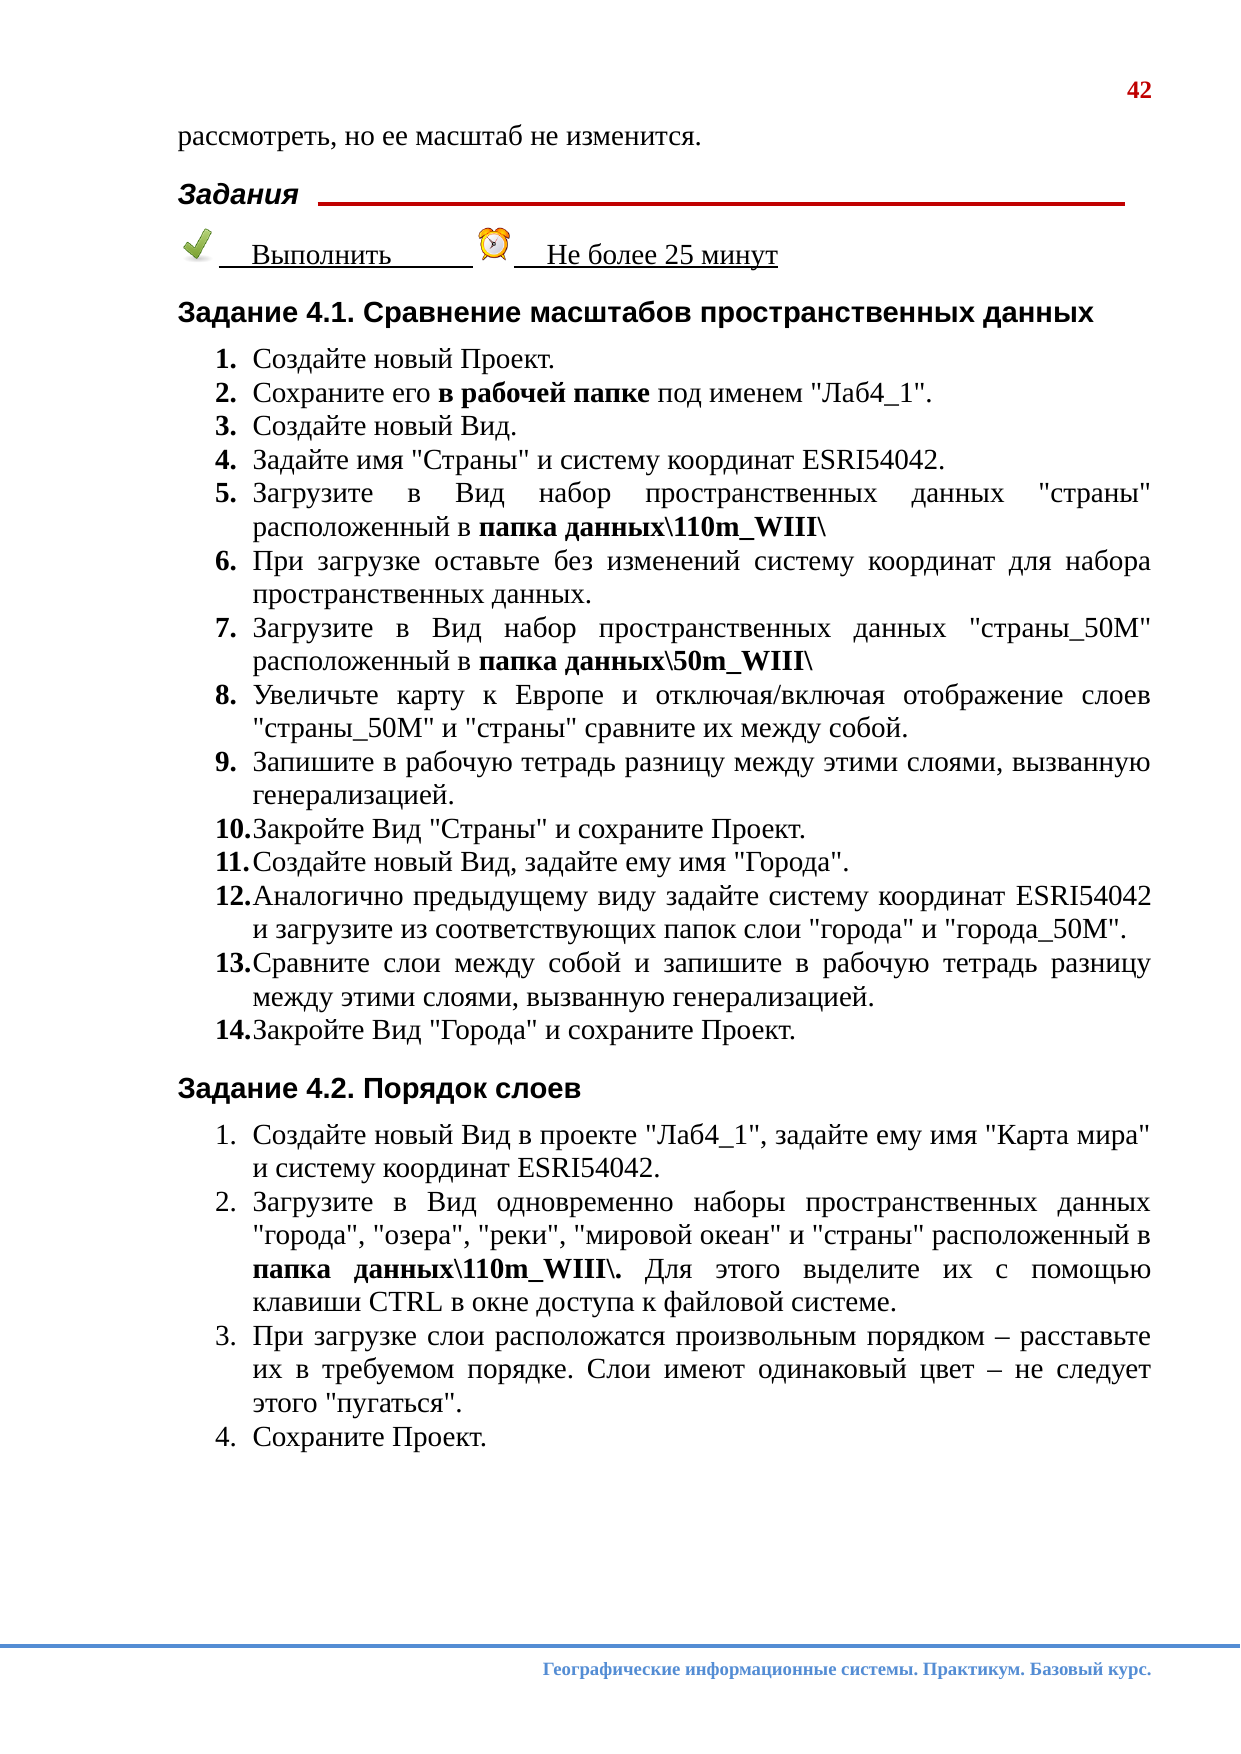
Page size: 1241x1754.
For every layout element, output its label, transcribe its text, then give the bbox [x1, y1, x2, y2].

list Аналогично предыдущему виду задайте систему координат ESRI54042 и загрузите из соответствующих папок слои "города" и "города_50М". [215, 878, 1152, 945]
list При загрузке оставьте без изменений систему координат для набора пространственных данных. [215, 543, 1152, 610]
list Создайте новый Вид в проекте "Лаб4_1", задайте ему имя "Карта мира" и систему координат ESRI54042. [215, 1117, 1152, 1184]
list Создайте новый Проект. [215, 341, 1152, 375]
text Выполнить Не более 25 минут [177, 223, 1152, 270]
list Сохраните Проект. [215, 1419, 1152, 1452]
list Загрузите в Вид одновременно наборы пространственных данных "города", "озера", "реки", "мировой океан" и "страны" расположенный в папка данных\110m_WIII\. Для этого выделите их с помощью клавиши CTRL в окне доступа к файловой системе. [215, 1184, 1152, 1318]
text рассмотреть, но ее масштаб не изменится. [177, 118, 1152, 152]
list Загрузите в Вид набор пространственных данных "страны" расположенный в папка данных\110m_WIII\ [215, 476, 1152, 543]
list Закройте Вид "Страны" и сохраните Проект. [215, 811, 1152, 844]
list Загрузите в Вид набор пространственных данных "страны_50М" расположенный в папка данных\50m_WIII\ [215, 610, 1152, 677]
subtitle Задание 4.2. Порядок слоев [177, 1071, 1152, 1104]
list Сравните слои между собой и запишите в рабочую тетрадь разницу между этими слоями, вызванную генерализацией. [215, 945, 1152, 1012]
subtitle Задания [177, 177, 1152, 210]
list Увеличьте карту к Европе и отключая/включая отображение слоев "страны_50М" и "страны" сравните их между собой. [215, 677, 1152, 744]
list Запишите в рабочую тетрадь разницу между этими слоями, вызванную генерализацией. [215, 744, 1152, 811]
list Задайте имя "Страны" и систему координат ESRI54042. [215, 442, 1152, 476]
picture [178, 224, 217, 263]
list Создайте новый Вид. [215, 408, 1152, 442]
list Закройте Вид "Города" и сохраните Проект. [215, 1012, 1152, 1046]
picture [474, 224, 513, 263]
list При загрузке слои расположатся произвольным порядком – расставьте их в требуемом порядке. Слои имеют одинаковый цвет – не следует этого "пугаться". [215, 1318, 1152, 1419]
list Создайте новый Вид, задайте ему имя "Города". [215, 844, 1152, 878]
list Сохраните его в рабочей папке под именем "Лаб4_1". [215, 375, 1152, 408]
subtitle Задание 4.1. Сравнение масштабов пространственных данных [177, 295, 1152, 329]
